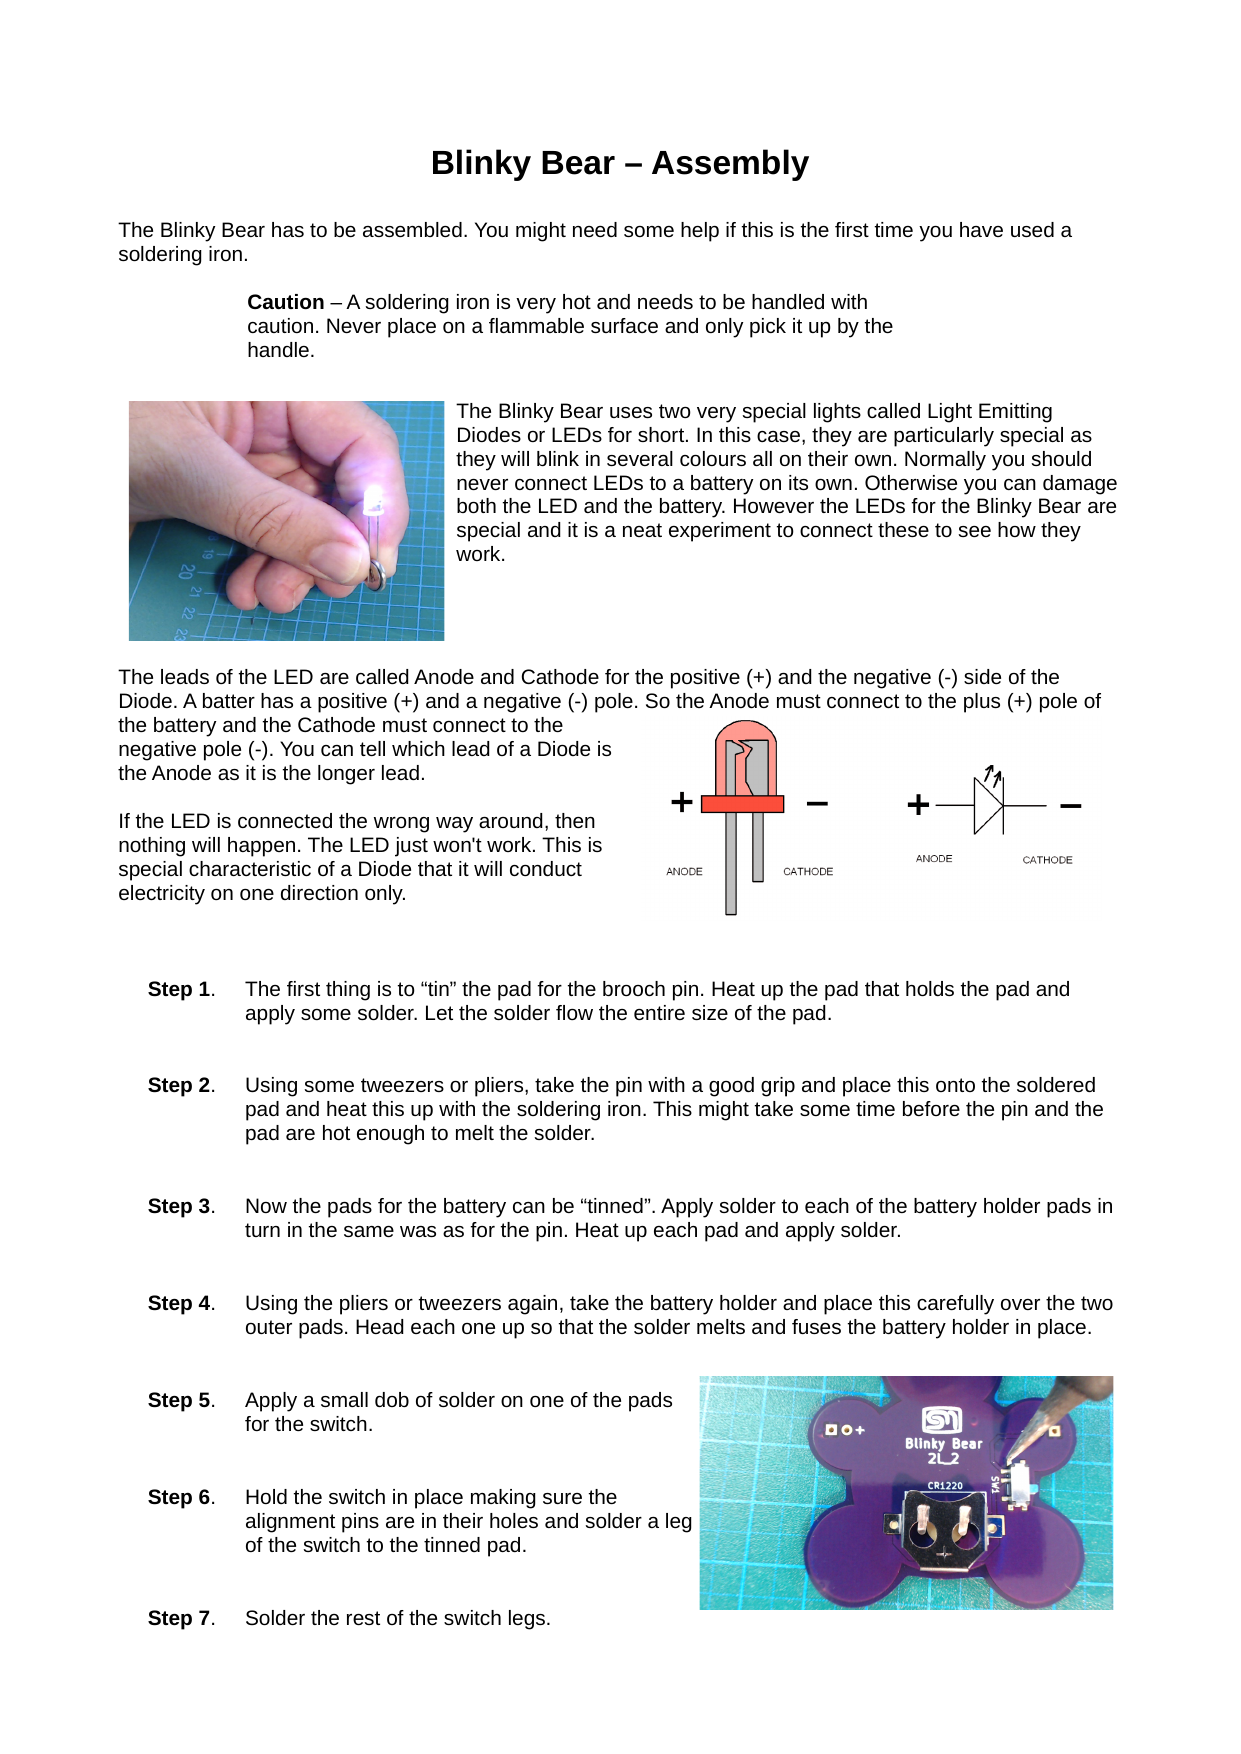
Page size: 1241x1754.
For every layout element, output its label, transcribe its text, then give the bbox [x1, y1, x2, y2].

picture [699, 1376, 1114, 1610]
text Step 4. Using the pliers or tweezers again, take the battery holder and place this carefully over the two outer pads. Head each one up so that the solder melts and fuses the battery holder in place. [148, 1291, 1122, 1339]
text If the LED is connected the wrong way around, then nothing will happen. The LED just won't work. This is special characteristic of a Diode that it will conduct electricity on one direction only. [118, 809, 641, 904]
text Caution – A soldering iron is very hot and needs to be handled with caution. Never place on a flammable surface and only pick it up by the handle. [247, 290, 919, 362]
text The Blinky Bear has to be assembled. You might need some help if this is the first time you have used a soldering iron. [118, 218, 1122, 266]
text Step 3. Now the pads for the battery can be “tinned”. Apply solder to each of the battery holder pads in turn in the same was as for the pin. Heat up each pad and apply solder. [148, 1194, 1122, 1242]
text The Blinky Bear uses two very special lights called Light Emitting Diodes or LEDs for short. In this case, they are particularly special as they will blink in several colours all on their own. Normally you should never connect LEDs to a battery on its own. Otherwise you can damage both the LED and the battery. However the LEDs for the Blinky Bear are special and it is a neat experiment to connect these to see how they work. [118, 398, 1122, 641]
text Step 7. Solder the rest of the switch legs. [148, 1606, 1122, 1629]
text Step 5. Apply a small dob of solder on one of the pads for the switch. [148, 1388, 699, 1436]
text The leads of the LED are called Anode and Cathode for the positive (+) and the negative (-) side of the Diode. A batter has a positive (+) and a negative (-) pole. So the Anode must connect to the plus (+) pole of the battery and the Cathode must connect to the negative pole (-). You can tell which lead of a Diode is the Anode as it is the longer lead. [118, 665, 1122, 785]
picture [641, 716, 1102, 921]
text Step 1. The first thing is to “tin” the pad for the brooch pin. Heat up the pad that holds the pad and apply some solder. Let the solder flow the entire size of the pad. [148, 976, 1122, 1024]
subtitle Blinky Bear – Assembly [118, 143, 1122, 182]
picture [128, 401, 445, 641]
text Step 6. Hold the switch in place making sure the alignment pins are in their holes and solder a leg of the switch to the tinned pad. [148, 1485, 699, 1557]
text Step 2. Using some tweezers or pliers, take the pin with a good grip and place this onto the soldered pad and heat this up with the soldering iron. This might take some time before the pin and the pad are hot enough to melt the solder. [148, 1073, 1122, 1145]
